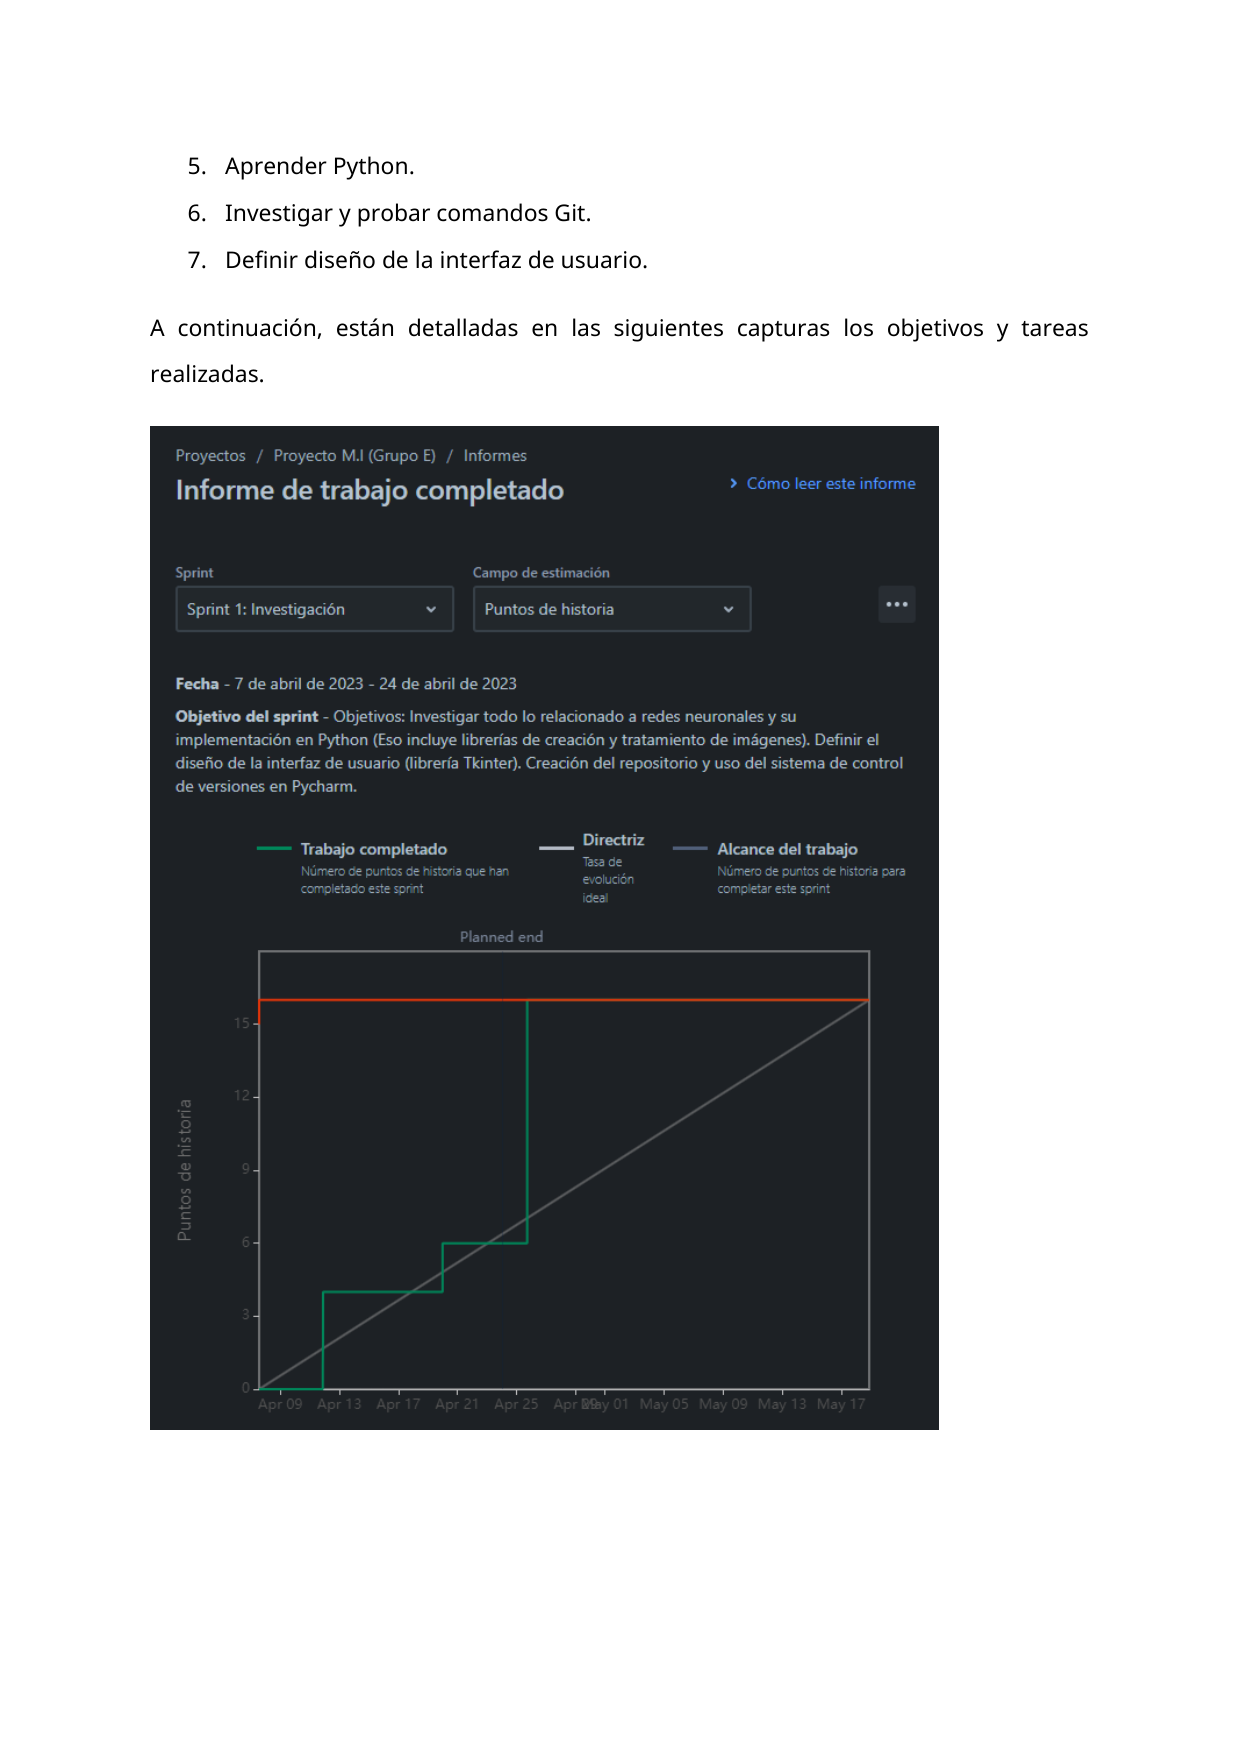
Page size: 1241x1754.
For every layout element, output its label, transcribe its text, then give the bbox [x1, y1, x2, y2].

picture [150, 426, 939, 1430]
list Definir diseño de la interfaz de usuario. [187, 244, 1090, 275]
list Aprender Python. [187, 150, 1090, 181]
list Investigar y probar comandos Git. [187, 197, 1090, 228]
text A continuación, están detalladas en las siguientes capturas los objetivos y tareas realizadas. [150, 311, 1090, 389]
